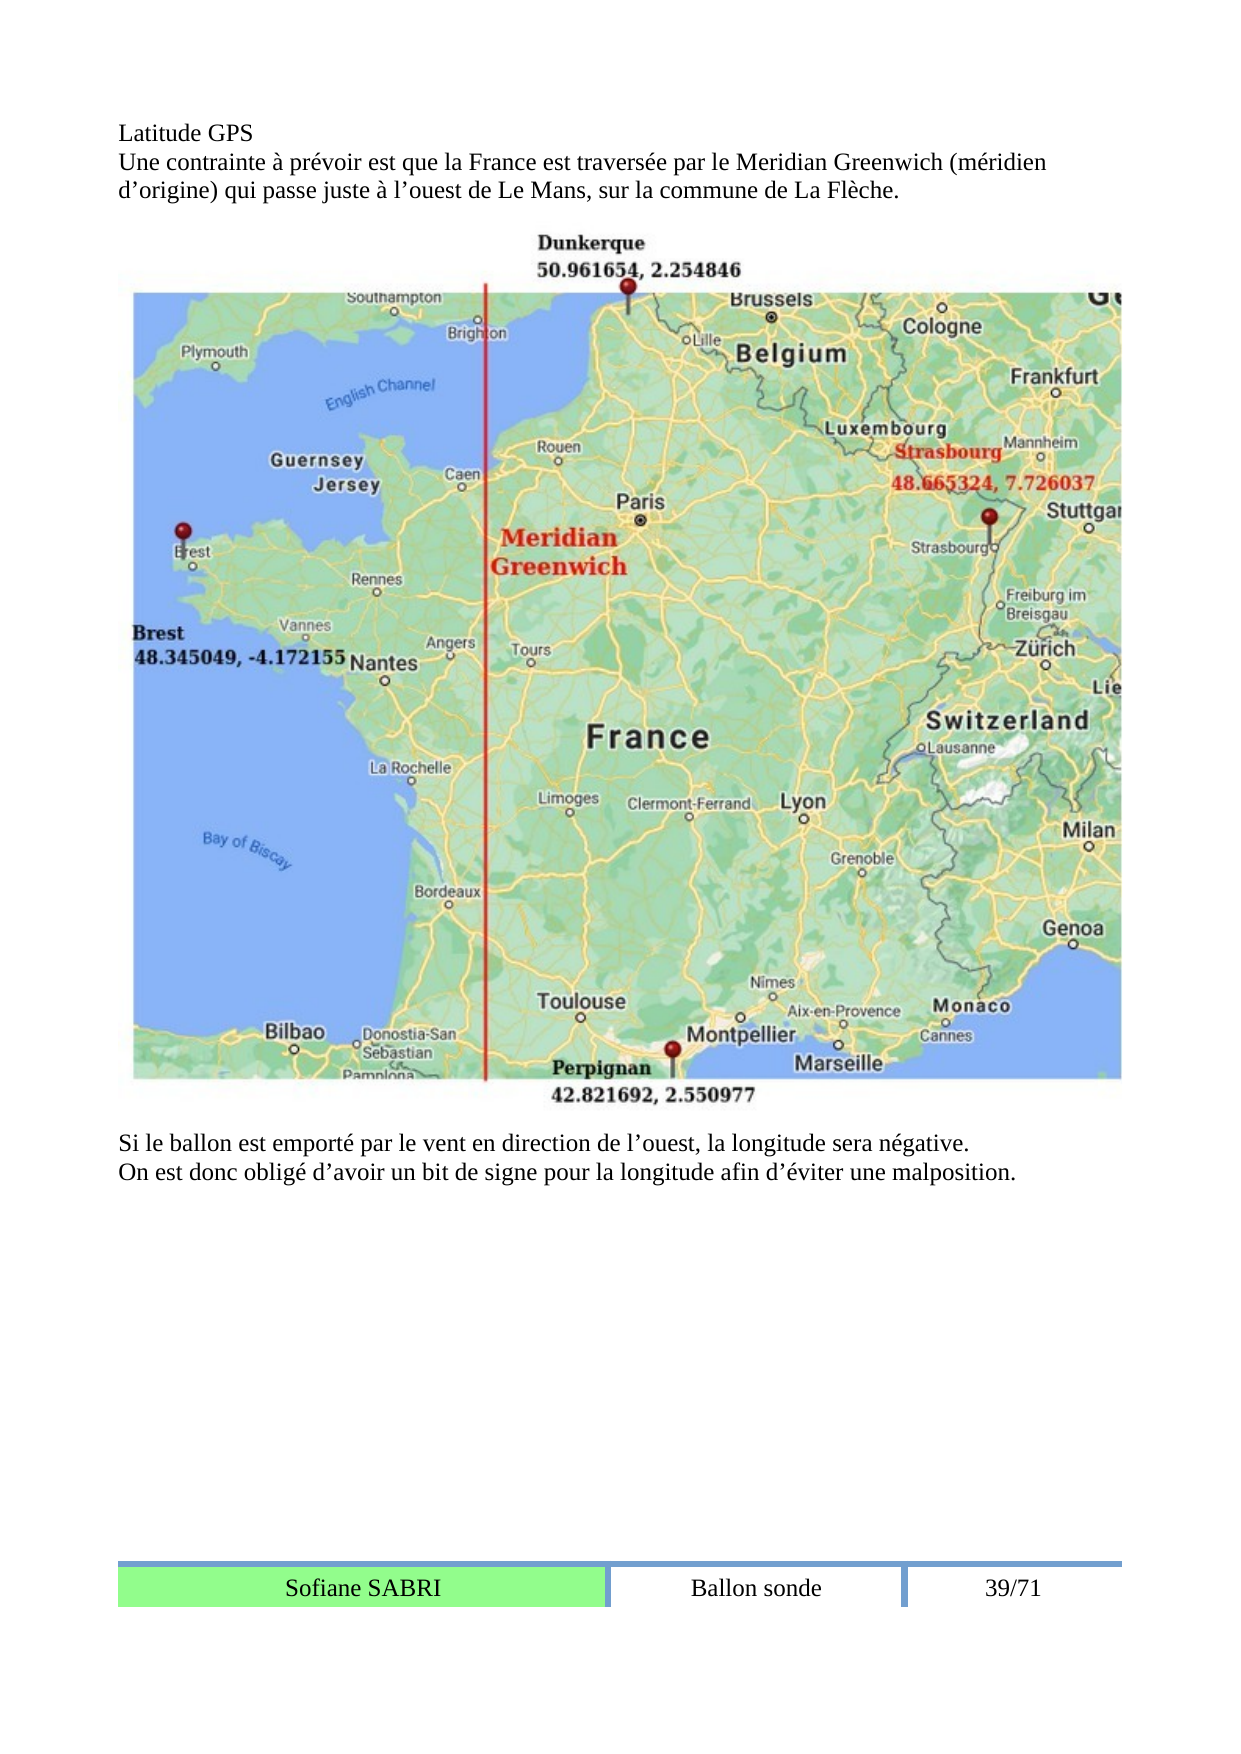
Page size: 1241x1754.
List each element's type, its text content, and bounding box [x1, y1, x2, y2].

picture [118, 221, 1123, 1128]
text [118, 204, 1122, 221]
text Latitude GPS [118, 118, 1122, 147]
text Une contrainte à prévoir est que la France est traversée par le Meridian Greenwich (méridien d’origine) qui passe juste à l’ouest de Le Mans, sur la commune de La Flèche. [118, 147, 1122, 204]
text Si le ballon est emporté par le vent en direction de l’ouest, la longitude sera négative. [118, 1128, 1122, 1157]
text On est donc obligé d’avoir un bit de signe pour la longitude afin d’éviter une malposition. [118, 1157, 1122, 1185]
